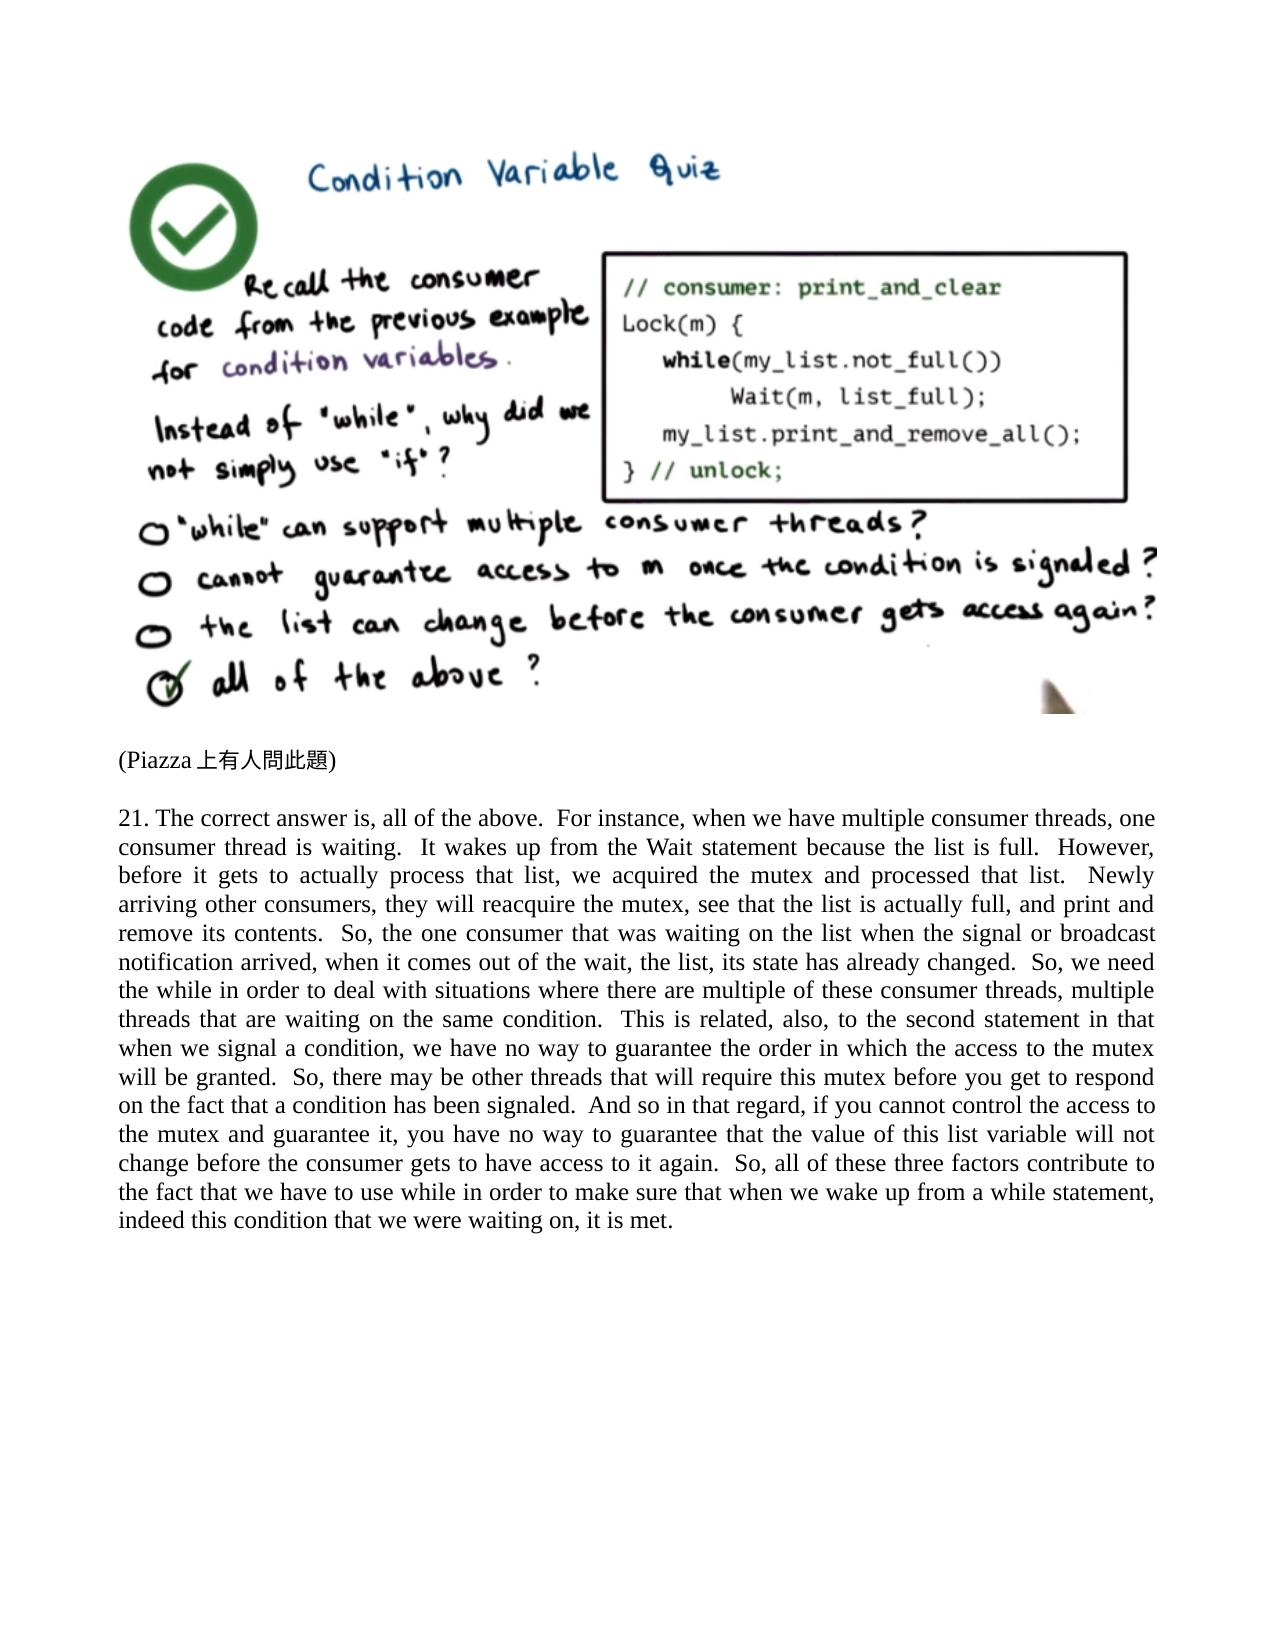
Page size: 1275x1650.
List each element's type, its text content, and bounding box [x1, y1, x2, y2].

text (Piazza上有人問此題) [118, 743, 1157, 774]
picture [118, 146, 1157, 714]
text 21. The correct answer is, all of the above. For instance, when we have multiple consumer threads, one consumer thread is waiting. It wakes up from the Wait statement because the list is full. However, before it gets to actually process that list, we acquired the mutex and processed that list. Newly arriving other consumers, they will reacquire the mutex, see that the list is actually full, and print and remove its contents. So, the one consumer that was waiting on the list when the signal or broadcast notification arrived, when it comes out of the wait, the list, its state has already changed. So, we need the while in order to deal with situations where there are multiple of these consumer threads, multiple threads that are waiting on the same condition. This is related, also, to the second statement in that when we signal a condition, we have no way to guarantee the order in which the access to the mutex will be granted. So, there may be other threads that will require this mutex before you get to respond on the fact that a condition has been signaled. And so in that regard, if you cannot control the access to the mutex and guarantee it, you have no way to guarantee that the value of this list variable will not change before the consumer gets to have access to it again. So, all of these three factors contribute to the fact that we have to use while in order to make sure that when we wake up from a while statement, indeed this condition that we were waiting on, it is met. [118, 803, 1157, 1234]
